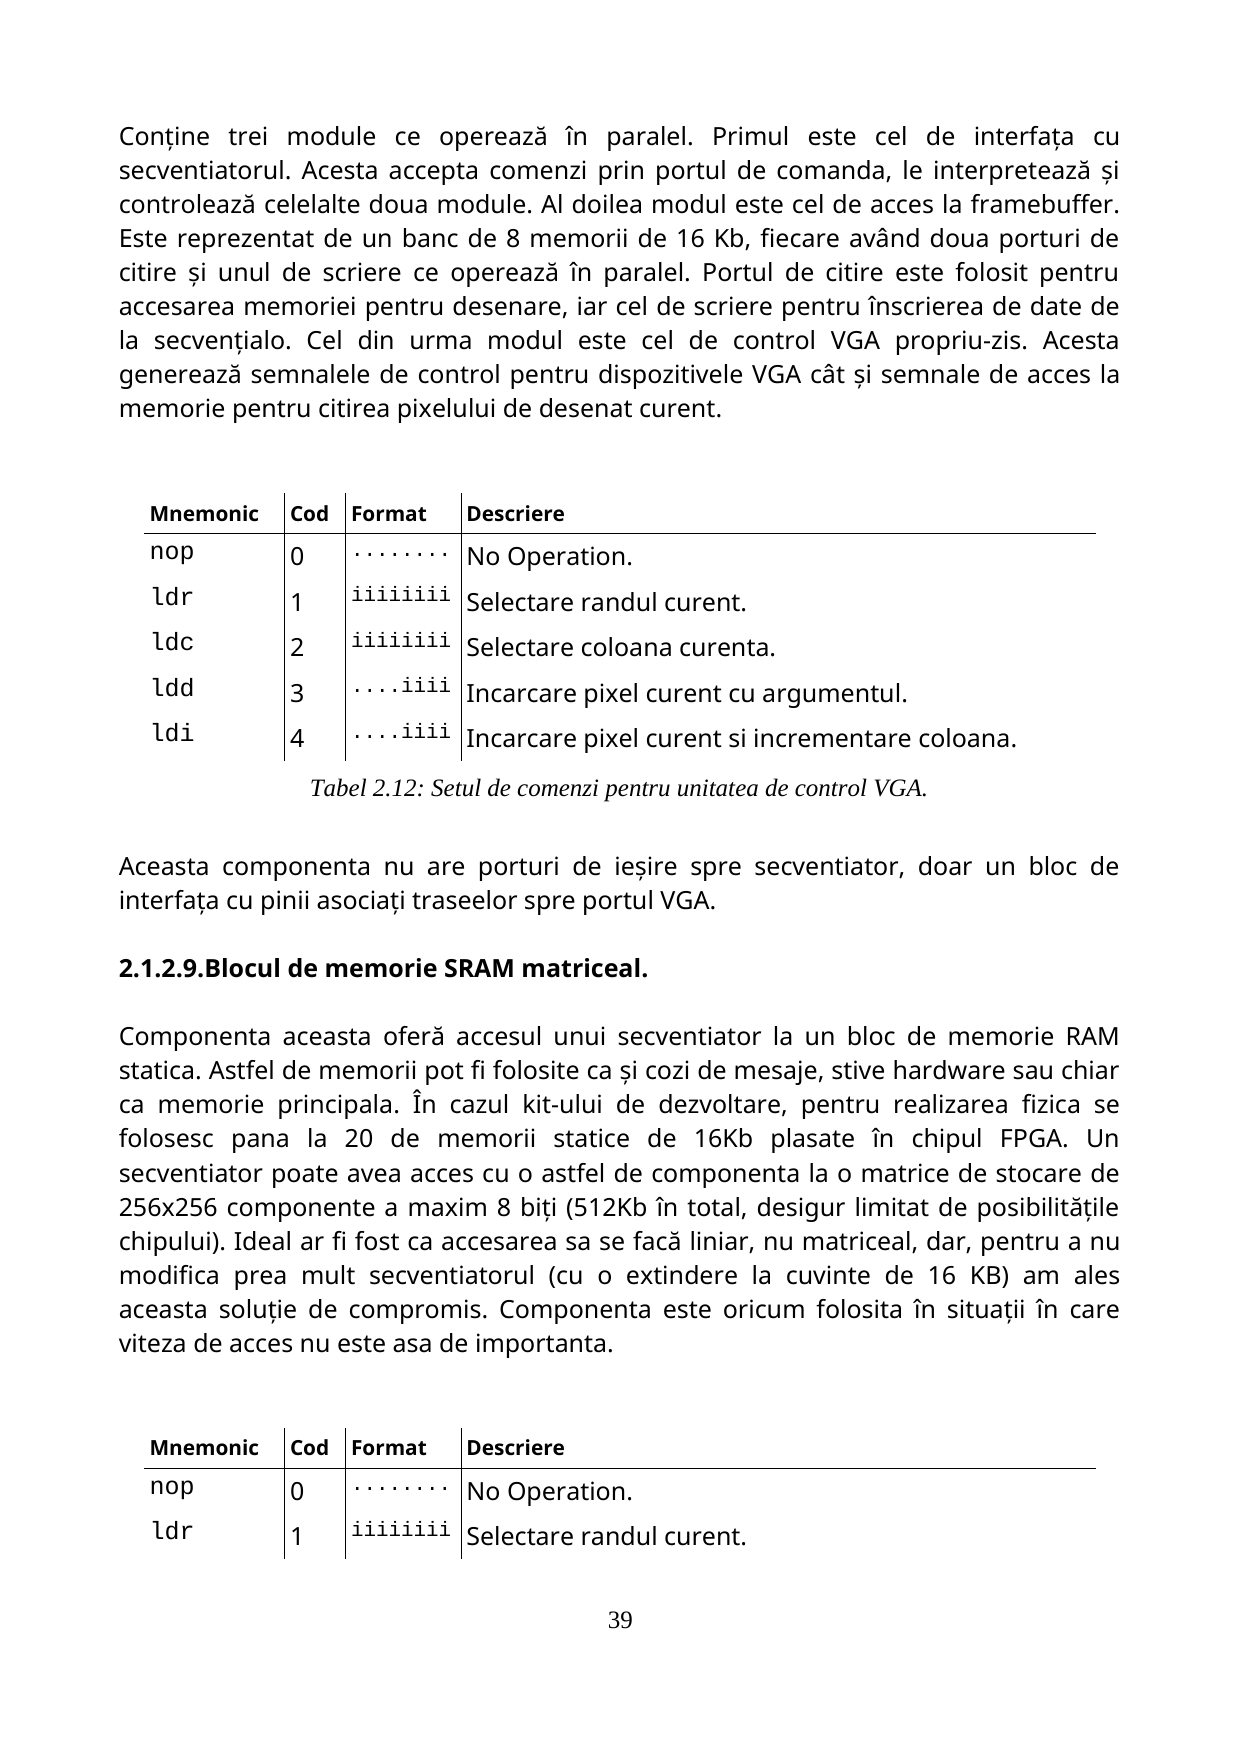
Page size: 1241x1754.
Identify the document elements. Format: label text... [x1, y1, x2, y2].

table_cell 4 [285, 715, 345, 761]
table_cell 1 [285, 579, 345, 624]
table_cell nop [144, 1469, 284, 1513]
table_header Descriere [462, 1428, 1096, 1468]
table_cell Incarcare pixel curent cu argumentul. [462, 670, 1096, 715]
table_cell Selectare randul curent. [462, 579, 1096, 624]
table_cell Incarcare pixel curent si incrementare coloana. [462, 715, 1096, 761]
table_cell Selectare coloana curenta. [462, 624, 1096, 670]
table_cell ldi [144, 715, 284, 761]
table_cell ....iiii [346, 670, 461, 715]
table_header Cod [285, 1428, 345, 1468]
table_header Mnemonic [144, 1428, 284, 1468]
table_cell iiiiiiii [346, 624, 461, 670]
table_cell No Operation. [462, 1469, 1096, 1513]
text Conține trei module ce operează în paralel. Primul este cel de interfața cu secventiatorul. Acesta accepta comenzi prin portul de comanda, le interpretează și controlează celelalte doua module. Al doilea modul este cel de acces la framebuffer. Este reprezentat de un banc de 8 memorii de 16 Kb, fiecare având doua porturi de citire și unul de scriere ce operează în paralel. Portul de citire este folosit pentru accesarea memoriei pentru desenare, iar cel de scriere pentru înscrierea de date de la secvențialo. Cel din urma modul este cel de control VGA propriu-zis. Acesta generează semnalele de control pentru dispozitivele VGA cât și semnale de acces la memorie pentru citirea pixelului de desenat curent. [118, 118, 1122, 425]
table_cell 3 [285, 670, 345, 715]
table_cell ldd [144, 670, 284, 715]
table_cell 2 [285, 624, 345, 670]
text 2.1.2.9.Blocul de memorie SRAM matriceal. [118, 951, 1122, 985]
table_cell nop [144, 534, 284, 579]
table_cell No Operation. [462, 534, 1096, 579]
table_cell ldr [144, 579, 284, 624]
table_cell 0 [285, 1469, 345, 1513]
table_cell 0 [285, 534, 345, 579]
table_cell iiiiiiii [346, 1513, 461, 1559]
text Aceasta componenta nu are porturi de ieșire spre secventiator, doar un bloc de interfața cu pinii asociați traseelor spre portul VGA. [118, 849, 1122, 917]
table_header Format [346, 1428, 461, 1468]
table_header Descriere [462, 493, 1096, 533]
table_cell Selectare randul curent. [462, 1513, 1096, 1559]
table_cell ....iiii [346, 715, 461, 761]
table_cell ldc [144, 624, 284, 670]
table_cell ........ [346, 1469, 461, 1513]
table_cell ldr [144, 1513, 284, 1559]
table_header Format [346, 493, 461, 533]
table_cell 1 [285, 1513, 345, 1559]
text Componenta aceasta oferă accesul unui secventiator la un bloc de memorie RAM statica. Astfel de memorii pot fi folosite ca și cozi de mesaje, stive hardware sau chiar ca memorie principala. În cazul kit-ului de dezvoltare, pentru realizarea fizica se folosesc pana la 20 de memorii statice de 16Kb plasate în chipul FPGA. Un secventiator poate avea acces cu o astfel de componenta la o matrice de stocare de 256x256 componente a maxim 8 biți (512Kb în total, desigur limitat de posibilitățile chipului). Ideal ar fi fost ca accesarea sa se facă liniar, nu matriceal, dar, pentru a nu modifica prea mult secventiatorul (cu o extindere la cuvinte de 16 KB) am ales aceasta soluție de compromis. Componenta este oricum folosita în situații în care viteza de acces nu este asa de importanta. [118, 1019, 1122, 1359]
table_header Mnemonic [144, 493, 284, 533]
table_header Cod [285, 493, 345, 533]
table_cell iiiiiiii [346, 579, 461, 624]
table_cell ........ [346, 534, 461, 579]
text Tabel 2.12: Setul de comenzi pentru unitatea de control VGA. [118, 773, 1122, 802]
